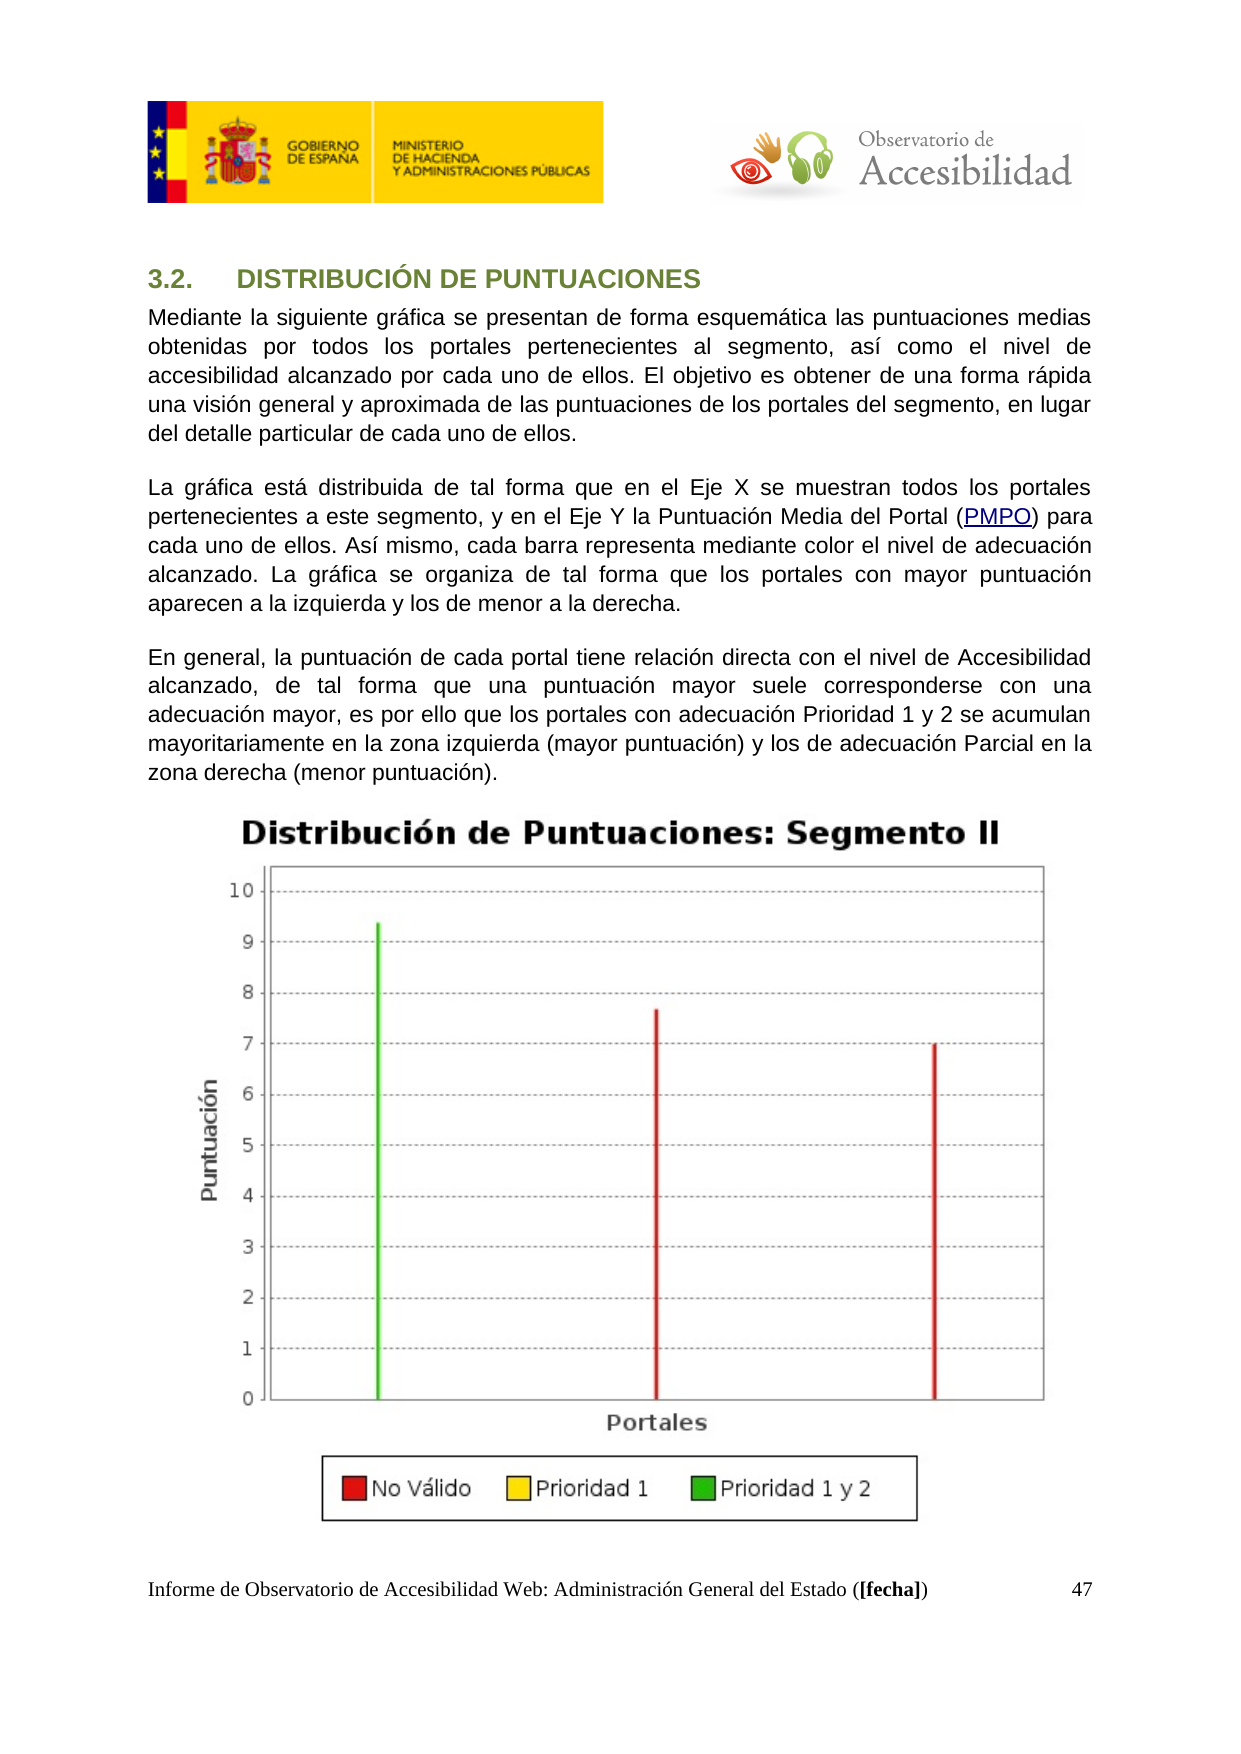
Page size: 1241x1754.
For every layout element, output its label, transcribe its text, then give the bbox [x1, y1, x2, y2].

picture [147, 101, 604, 203]
text En general, la puntuación de cada portal tiene relación directa con el nivel de Accesibilidad alcanzado, de tal forma que una puntuación mayor suele corresponderse con una adecuación mayor, es por ello que los portales con adecuación Prioridad 1 y 2 se acumulan mayoritariamente en la zona izquierda (mayor puntuación) y los de adecuación Parcial en la zona derecha (menor puntuación). [148, 643, 1092, 786]
list Distribución de puntuaciones [148, 263, 1092, 294]
picture [178, 813, 1062, 1523]
picture [710, 122, 1086, 205]
text La gráfica está distribuida de tal forma que en el Eje X se muestran todos los portales pertenecientes a este segmento, y en el Eje Y la Puntuación Media del Portal (PMPO) para cada uno de ellos. Así mismo, cada barra representa mediante color el nivel de adecuación alcanzado. La gráfica se organiza de tal forma que los portales con mayor puntuación aparecen a la izquierda y los de menor a la derecha. [148, 474, 1092, 616]
text Mediante la siguiente gráfica se presentan de forma esquemática las puntuaciones medias obtenidas por todos los portales pertenecientes al segmento, así como el nivel de accesibilidad alcanzado por cada uno de ellos. El objetivo es obtener de una forma rápida una visión general y aproximada de las puntuaciones de los portales del segmento, en lugar del detalle particular de cada uno de ellos. [148, 304, 1092, 446]
